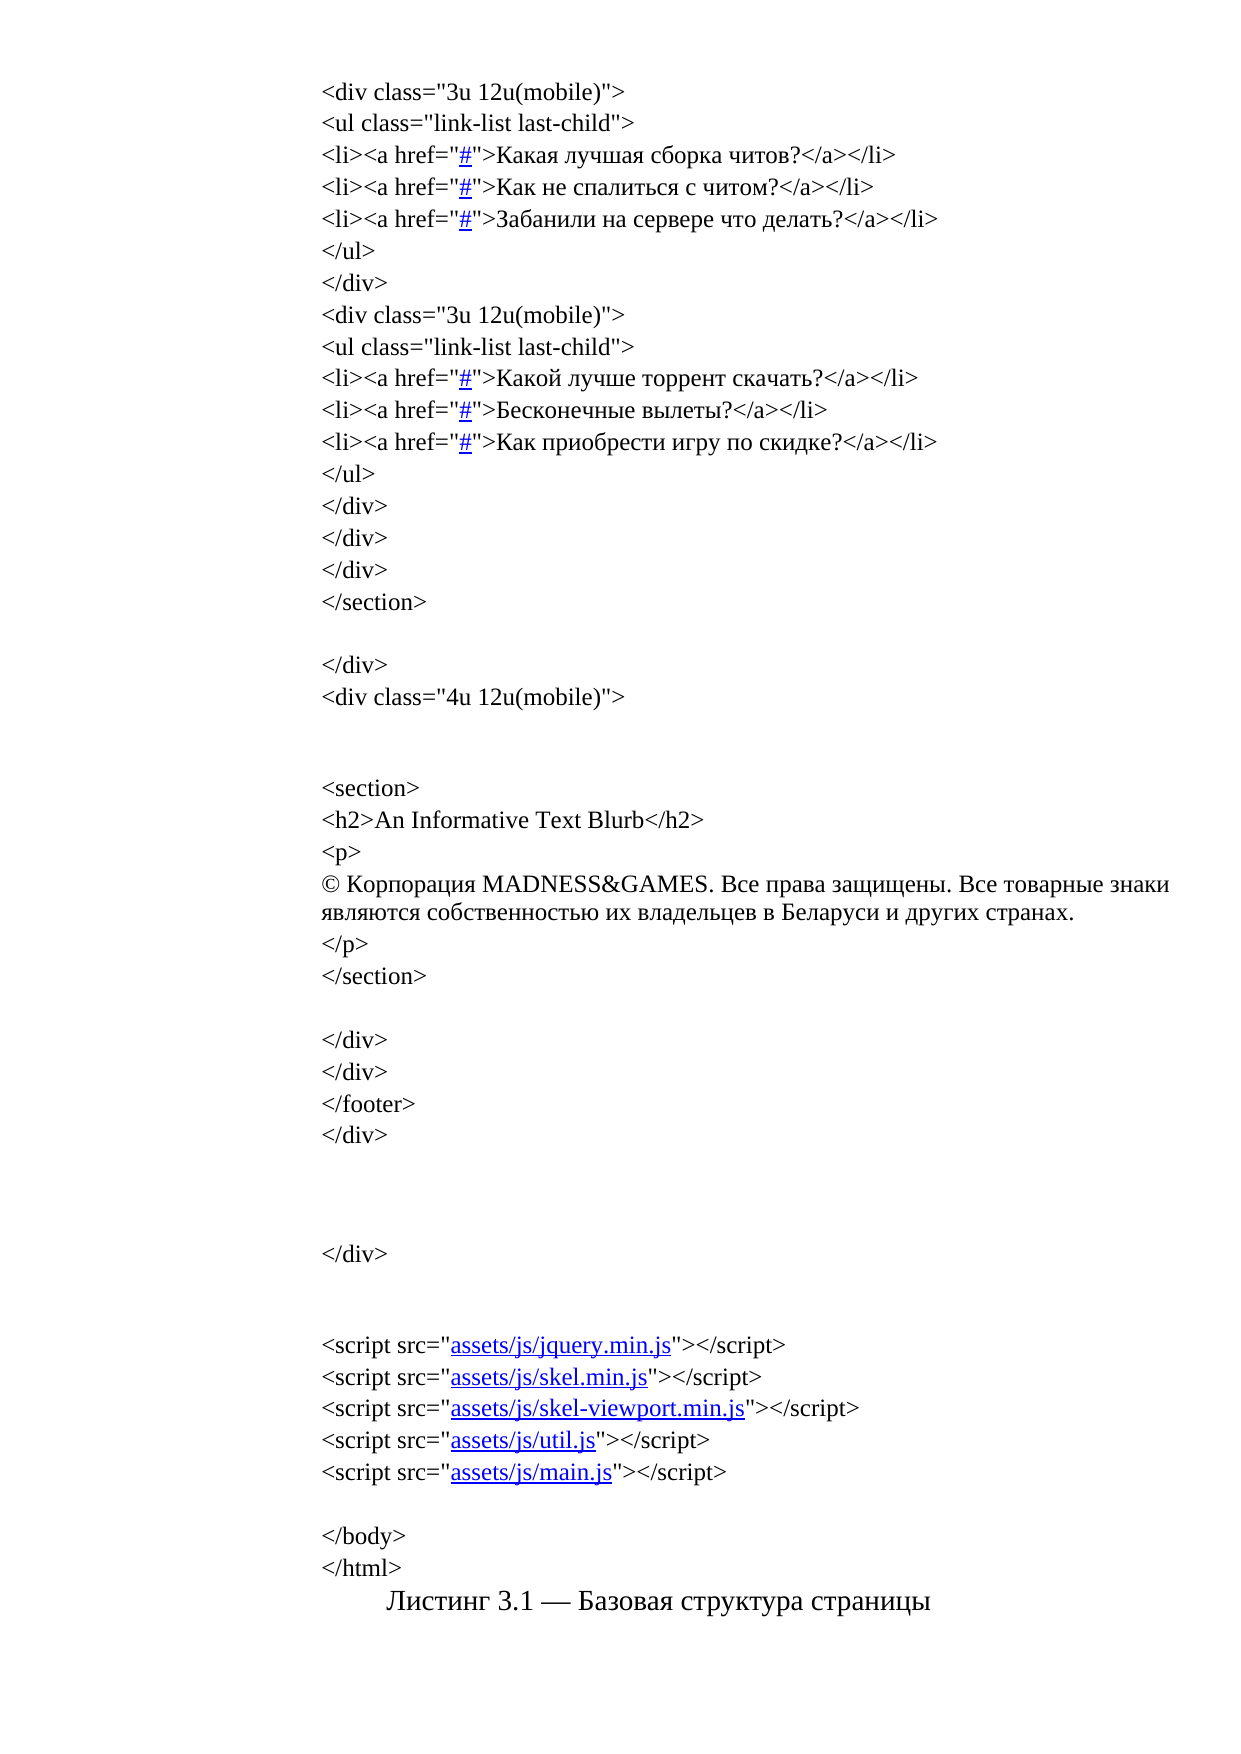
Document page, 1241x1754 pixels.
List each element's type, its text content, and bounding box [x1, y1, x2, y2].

table_cell <script src="assets/js/main.js"></script> [319, 1456, 1181, 1487]
table_cell </div> [319, 489, 1181, 521]
table_cell [136, 744, 319, 772]
table_cell [136, 1551, 319, 1583]
table_cell </footer> [319, 1087, 1181, 1119]
table_cell [136, 1360, 319, 1392]
table_cell [136, 75, 319, 107]
table_cell [136, 1301, 319, 1328]
table_cell </div> [319, 1237, 1181, 1269]
table_cell </div> [319, 1119, 1181, 1151]
table_cell [319, 1269, 1181, 1301]
table_cell <li><a href="#">Как приобрести игру по скидке?</a></li> [319, 426, 1181, 457]
table_cell [319, 1488, 1181, 1519]
table_cell [319, 1183, 1181, 1210]
table_cell <script src="assets/js/util.js"></script> [319, 1424, 1181, 1456]
table_cell [136, 649, 319, 681]
table_cell © Корпорация MADNESS&GAMES. Все права защищены. Все товарные знаки являются собственностью их владельцев в Беларуси и других странах. [319, 867, 1181, 928]
table_cell [136, 1456, 319, 1487]
table_cell <li><a href="#">Какой лучше торрент скачать?</a></li> [319, 362, 1181, 394]
table_cell <div class="3u 12u(mobile)"> [319, 75, 1181, 107]
table_cell </div> [319, 266, 1181, 298]
text Листинг 3.1 — Базовая структура страницы [136, 1583, 1181, 1617]
table_cell <section> [319, 772, 1181, 803]
table_cell <div class="4u 12u(mobile)"> [319, 681, 1181, 712]
table_cell [136, 203, 319, 234]
table_cell [136, 298, 319, 330]
table_cell [136, 804, 319, 835]
table_cell <li><a href="#">Какая лучшая сборка читов?</a></li> [319, 139, 1181, 171]
table_cell [136, 521, 319, 553]
table_cell </section> [319, 585, 1181, 617]
table_cell </div> [319, 1024, 1181, 1055]
table_cell [136, 772, 319, 803]
table_cell [319, 1210, 1181, 1237]
table_cell [136, 458, 319, 489]
table_cell <script src="assets/js/jquery.min.js"></script> [319, 1328, 1181, 1360]
table_cell [136, 139, 319, 171]
table_cell [136, 835, 319, 867]
table_cell [319, 992, 1181, 1023]
table_cell <ul class="link-list last-child"> [319, 330, 1181, 362]
table_cell [136, 1424, 319, 1456]
table_cell [136, 1024, 319, 1055]
table_cell [136, 617, 319, 649]
table_cell [136, 867, 319, 928]
table_cell [136, 426, 319, 457]
table_cell </section> [319, 960, 1181, 992]
table_cell <script src="assets/js/skel-viewport.min.js"></script> [319, 1392, 1181, 1424]
table_cell <ul class="link-list last-child"> [319, 107, 1181, 139]
table_cell [136, 171, 319, 202]
table_cell [136, 107, 319, 139]
table_cell </body> [319, 1519, 1181, 1551]
table_cell [136, 585, 319, 617]
table_cell </div> [319, 521, 1181, 553]
table_cell [136, 1328, 319, 1360]
table_cell [136, 1210, 319, 1237]
table_cell <div class="3u 12u(mobile)"> [319, 298, 1181, 330]
table_cell [136, 1392, 319, 1424]
table_cell [136, 1269, 319, 1301]
table_cell [136, 1055, 319, 1087]
table_cell </div> [319, 553, 1181, 585]
table_cell [136, 992, 319, 1023]
table_cell [136, 489, 319, 521]
table_cell <script src="assets/js/skel.min.js"></script> [319, 1360, 1181, 1392]
table_cell [136, 394, 319, 426]
table_cell </ul> [319, 458, 1181, 489]
table_cell [136, 553, 319, 585]
table_cell </div> [319, 1055, 1181, 1087]
table_cell [136, 1151, 319, 1183]
table_cell <li><a href="#">Забанили на сервере что делать?</a></li> [319, 203, 1181, 234]
table_cell [136, 266, 319, 298]
table_cell </ul> [319, 234, 1181, 266]
table_cell <li><a href="#">Бесконечные вылеты?</a></li> [319, 394, 1181, 426]
table_cell [319, 1151, 1181, 1183]
table_cell </p> [319, 928, 1181, 960]
table_cell [136, 1519, 319, 1551]
table_cell [136, 928, 319, 960]
table_cell </html> [319, 1551, 1181, 1583]
table_cell [136, 1087, 319, 1119]
table_cell [319, 713, 1181, 744]
table_cell [136, 362, 319, 394]
table_cell [136, 1488, 319, 1519]
table_cell [136, 1119, 319, 1151]
table_cell </div> [319, 649, 1181, 681]
table_cell [136, 330, 319, 362]
table_cell [136, 1183, 319, 1210]
table_cell <h2>An Informative Text Blurb</h2> [319, 804, 1181, 835]
table_cell [136, 713, 319, 744]
table_cell [319, 1301, 1181, 1328]
table_cell [319, 617, 1181, 649]
table_cell [136, 681, 319, 712]
table_cell [136, 1237, 319, 1269]
table_cell [136, 234, 319, 266]
table_cell [136, 960, 319, 992]
table_cell <li><a href="#">Как не спалиться с читом?</a></li> [319, 171, 1181, 202]
table_cell [319, 744, 1181, 772]
table_cell <p> [319, 835, 1181, 867]
